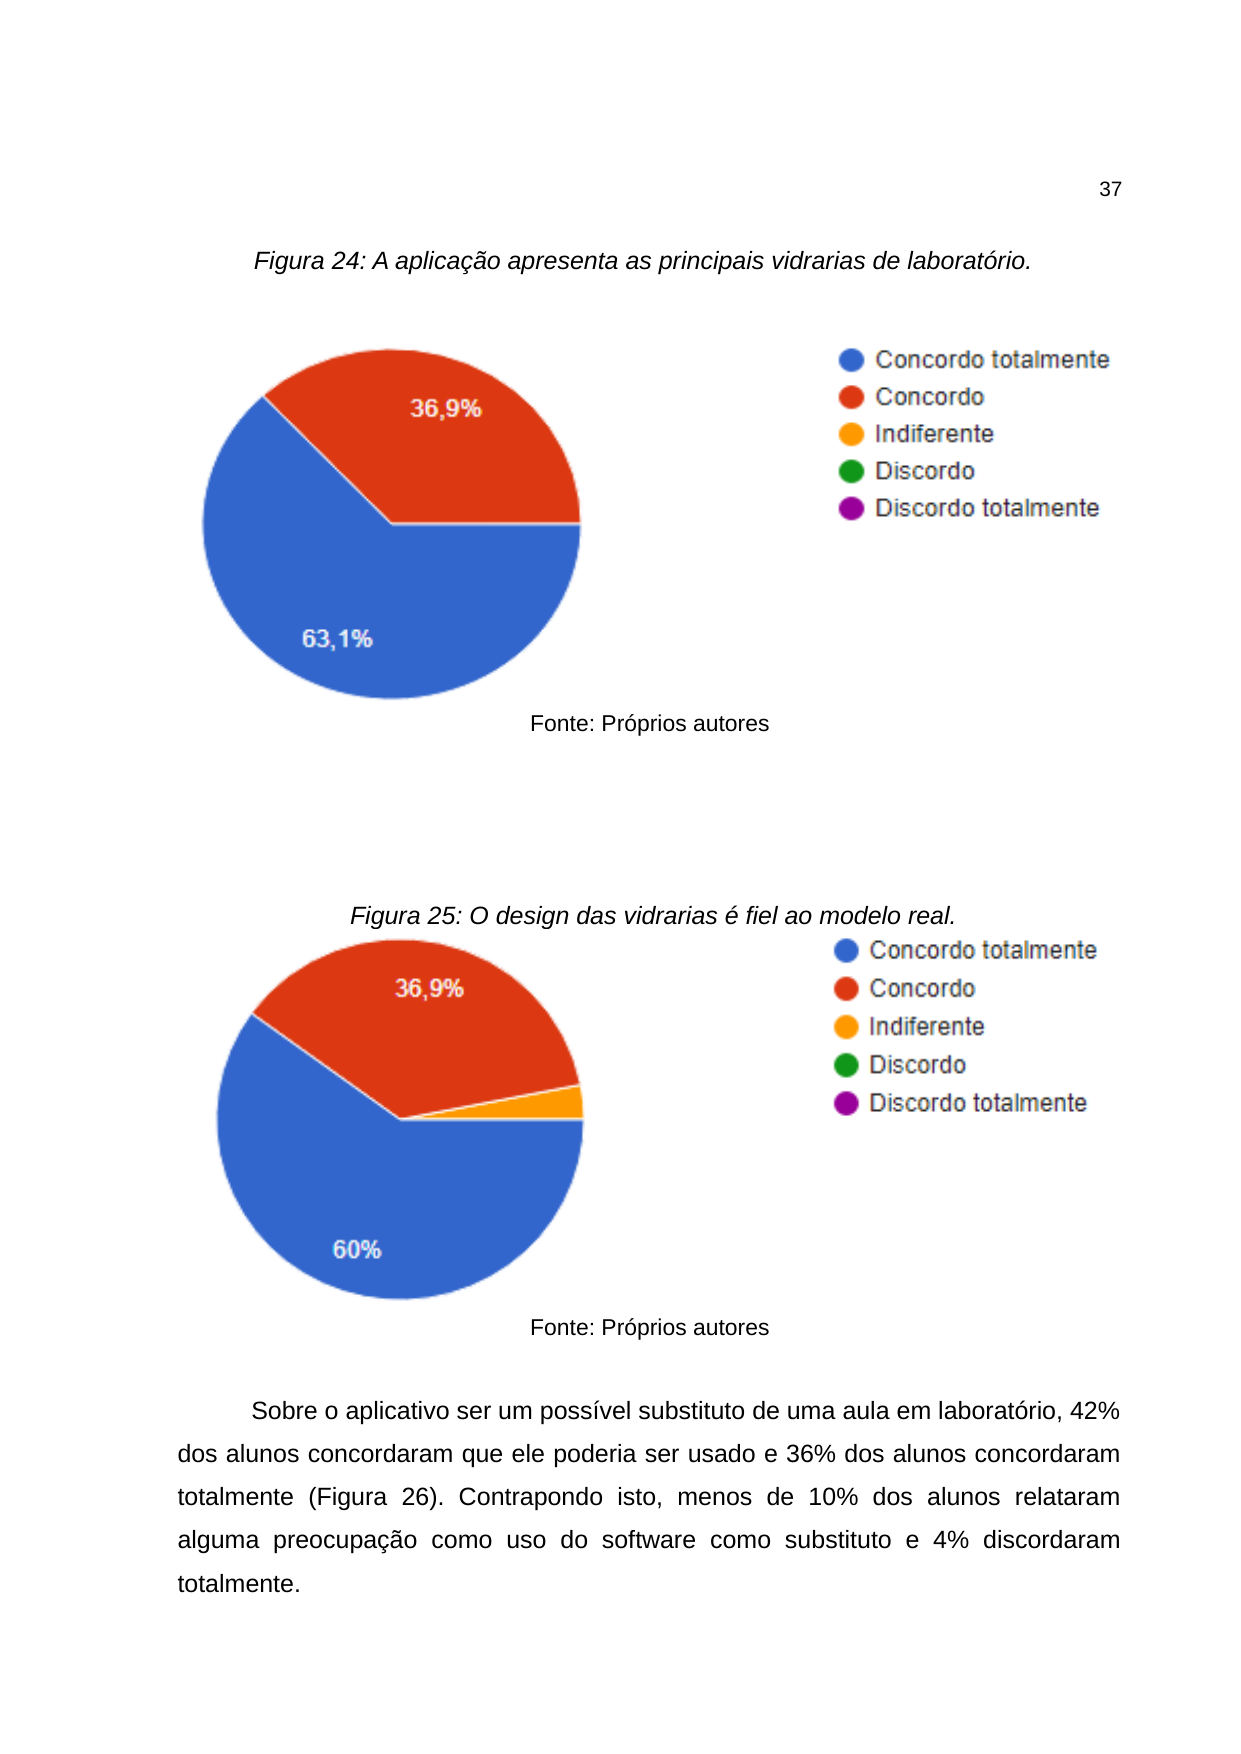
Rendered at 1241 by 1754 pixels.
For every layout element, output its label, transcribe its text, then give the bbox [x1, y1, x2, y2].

text Fonte: Próprios autores [177, 874, 1122, 1341]
text Figura 24: A aplicação apresenta as principais vidrarias de laboratório. [186, 246, 1100, 274]
picture [175, 304, 1120, 710]
text Fonte: Próprios autores [177, 231, 1122, 736]
picture [198, 929, 1111, 1315]
text Sobre o aplicativo ser um possível substituto de uma aula em laboratório, 42% dos alunos concordaram que ele poderia ser usado e 36% dos alunos concordaram totalmente (Figura 26). Contrapondo isto, menos de 10% dos alunos relataram alguma preocupação como uso do software como substituto e 4% discordaram totalmente. [177, 1396, 1122, 1597]
text Figura 25: O design das vidrarias é fiel ao modelo real. [198, 901, 1111, 929]
